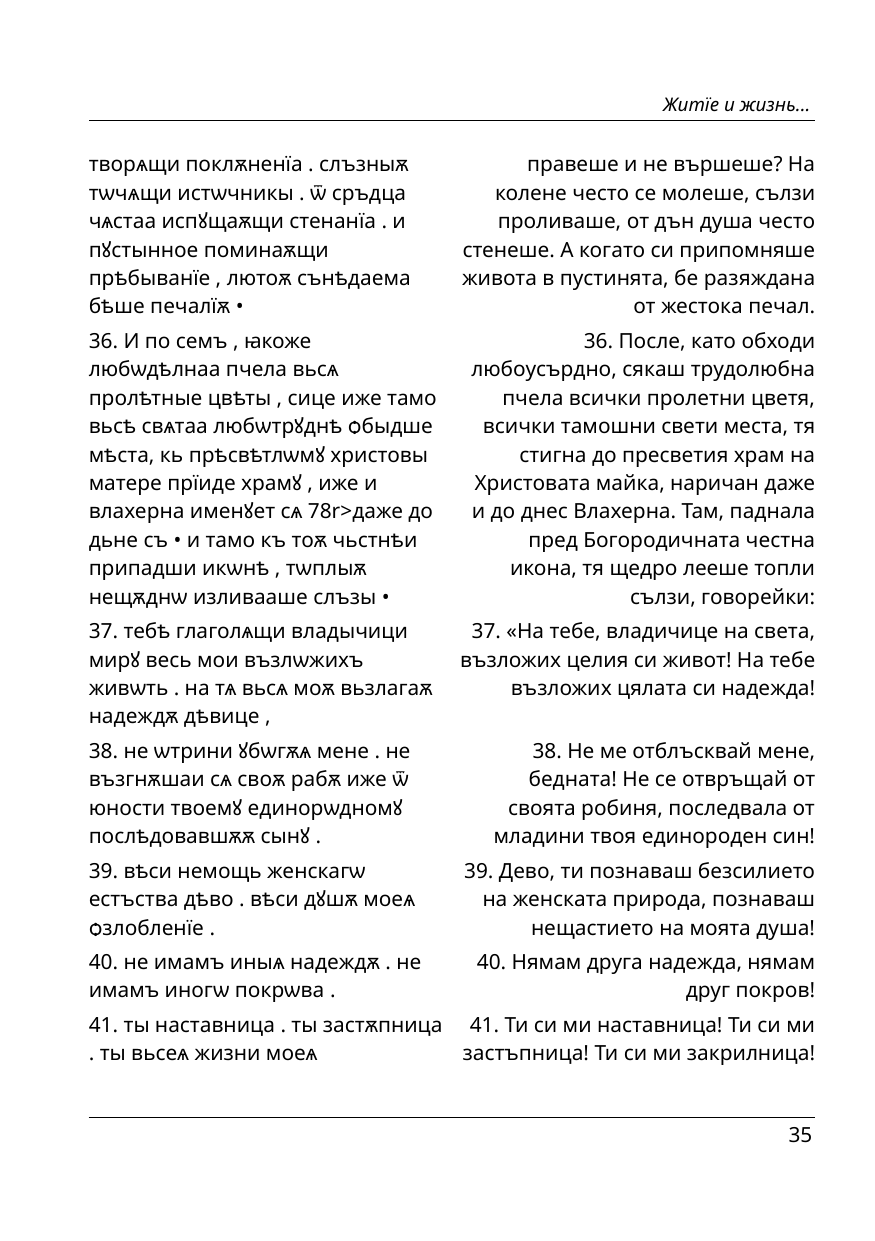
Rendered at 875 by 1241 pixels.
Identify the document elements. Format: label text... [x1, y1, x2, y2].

table_cell 40. Нямам друга надежда, нямам друг покров! [452, 947, 815, 1010]
table_cell 39. вѣси немощь женскагѡ естъства дѣво . вѣси дꙋшѫ моеѧ ѻзлобленїе . [89, 856, 452, 947]
table_cell 40. не имамъ иныѧ надеждѫ . не имамъ иногѡ покрѡва . [89, 947, 452, 1010]
table_cell 38. не ѡтрини ꙋбѡгѫѧ мене . не възгнѫшаи сѧ своѫ рабѫ иже ѿ юности твоемꙋ единорѡдномꙋ послѣдовавшѫѫ сынꙋ . [89, 736, 452, 856]
table_cell 36. После, като обходи любоусърдно, сякаш трудолюбна пчела всички пролетни цветя, всички тамошни свети места, тя стигна до пресветия храм на Христовата майка, наричан даже и до днес Влахерна. Там, паднала пред Богородичната честна икона, тя щедро лееше топли сълзи, говорейки: [452, 326, 815, 616]
table_cell творѧщи поклѫненїа . слъзныѫ тѡчѧщи истѡчникы . ѿ сръдца чѧстаа испꙋщаѫщи стенанїа . и пꙋстынное поминаѫщи прѣбыванїе , лютоѫ сънѣдаема бѣше печалїѫ • [89, 150, 452, 326]
table_cell 36. И по семъ , ꙗкоже любѡдѣлнаа пчела вьсѧ пролѣтные цвѣты , сице иже тамо вьсѣ свѧтаа любѡтрꙋднѣ ѻбыдше мѣста, кь прѣсвѣтлѡмꙋ христовы матере прїиде храмꙋ , иже и влахерна именꙋет сѧ 78r>даже до дьне съ • и тамо къ тоѫ чьстнѣи припадши икѡнѣ , тѡплыѫ нещѫднѡ изливааше слъзы • [89, 326, 452, 616]
table_cell 41. ты наставница . ты застѫпница . ты вьсеѧ жизни моеѧ [89, 1010, 452, 1073]
table_cell 39. Дево, ти познаваш безсилието на женската природа, познаваш нещастието на моята душа! [452, 856, 815, 947]
table_cell 37. «На тебе, владичице на света, възложих целия си живот! На тебе възложих цялата си надежда! [452, 616, 815, 736]
table_cell 41. Ти си ми наставница! Ти си ми застъпница! Ти си ми закрилница! [452, 1010, 815, 1073]
table_cell 37. тебѣ глаголѧщи владычици мирꙋ весь мои възлѡжихъ живѡть . на тѧ вьсѧ моѫ вьзлагаѫ надеждѫ дѣвице , [89, 616, 452, 736]
table_cell правеше и не вършеше? На колене често се молеше, сълзи проливаше, от дън душа често стенеше. А когато си припомняше живота в пустинята, бе разяждана от жестока печал. [452, 150, 815, 326]
table_cell 38. Не ме отблъсквай мене, бедната! Не се отвръщай от своята робиня, последвала от младини твоя единороден син! [452, 736, 815, 856]
